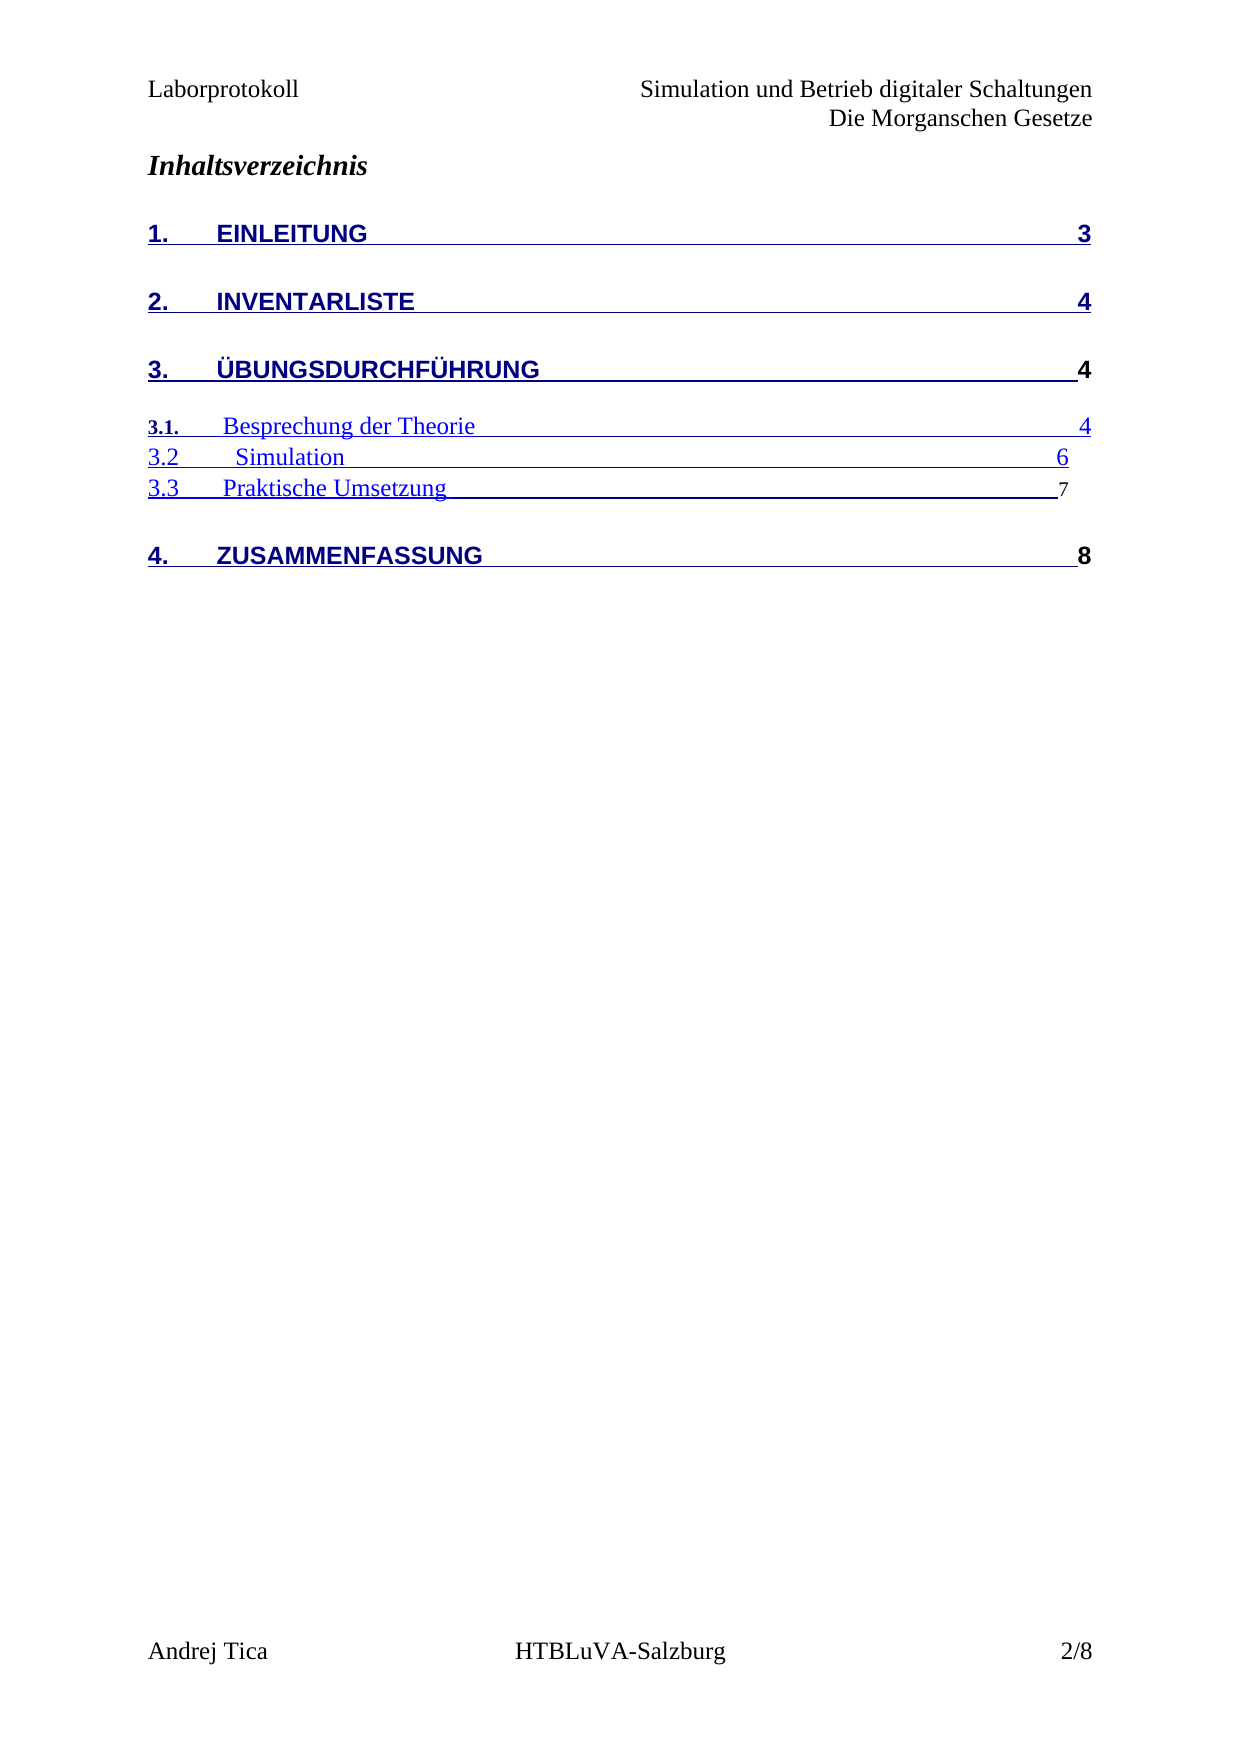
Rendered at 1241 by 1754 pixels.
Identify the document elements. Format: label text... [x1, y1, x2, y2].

text Inhaltsverzeichnis [148, 148, 1092, 181]
text 3.3 Praktische Umsetzung 7 [148, 473, 1092, 501]
text 2. Inventarliste 4 [148, 287, 1092, 316]
text 3. Übungsdurchführung 4 [148, 355, 1092, 384]
text 3.2 Simulation 6 [148, 442, 1092, 471]
text 4. Zusammenfassung 8 [148, 541, 1092, 570]
text 1. Einleitung 3 [148, 219, 1092, 248]
text 3.1. Besprechung der Theorie 4 [148, 411, 1092, 440]
